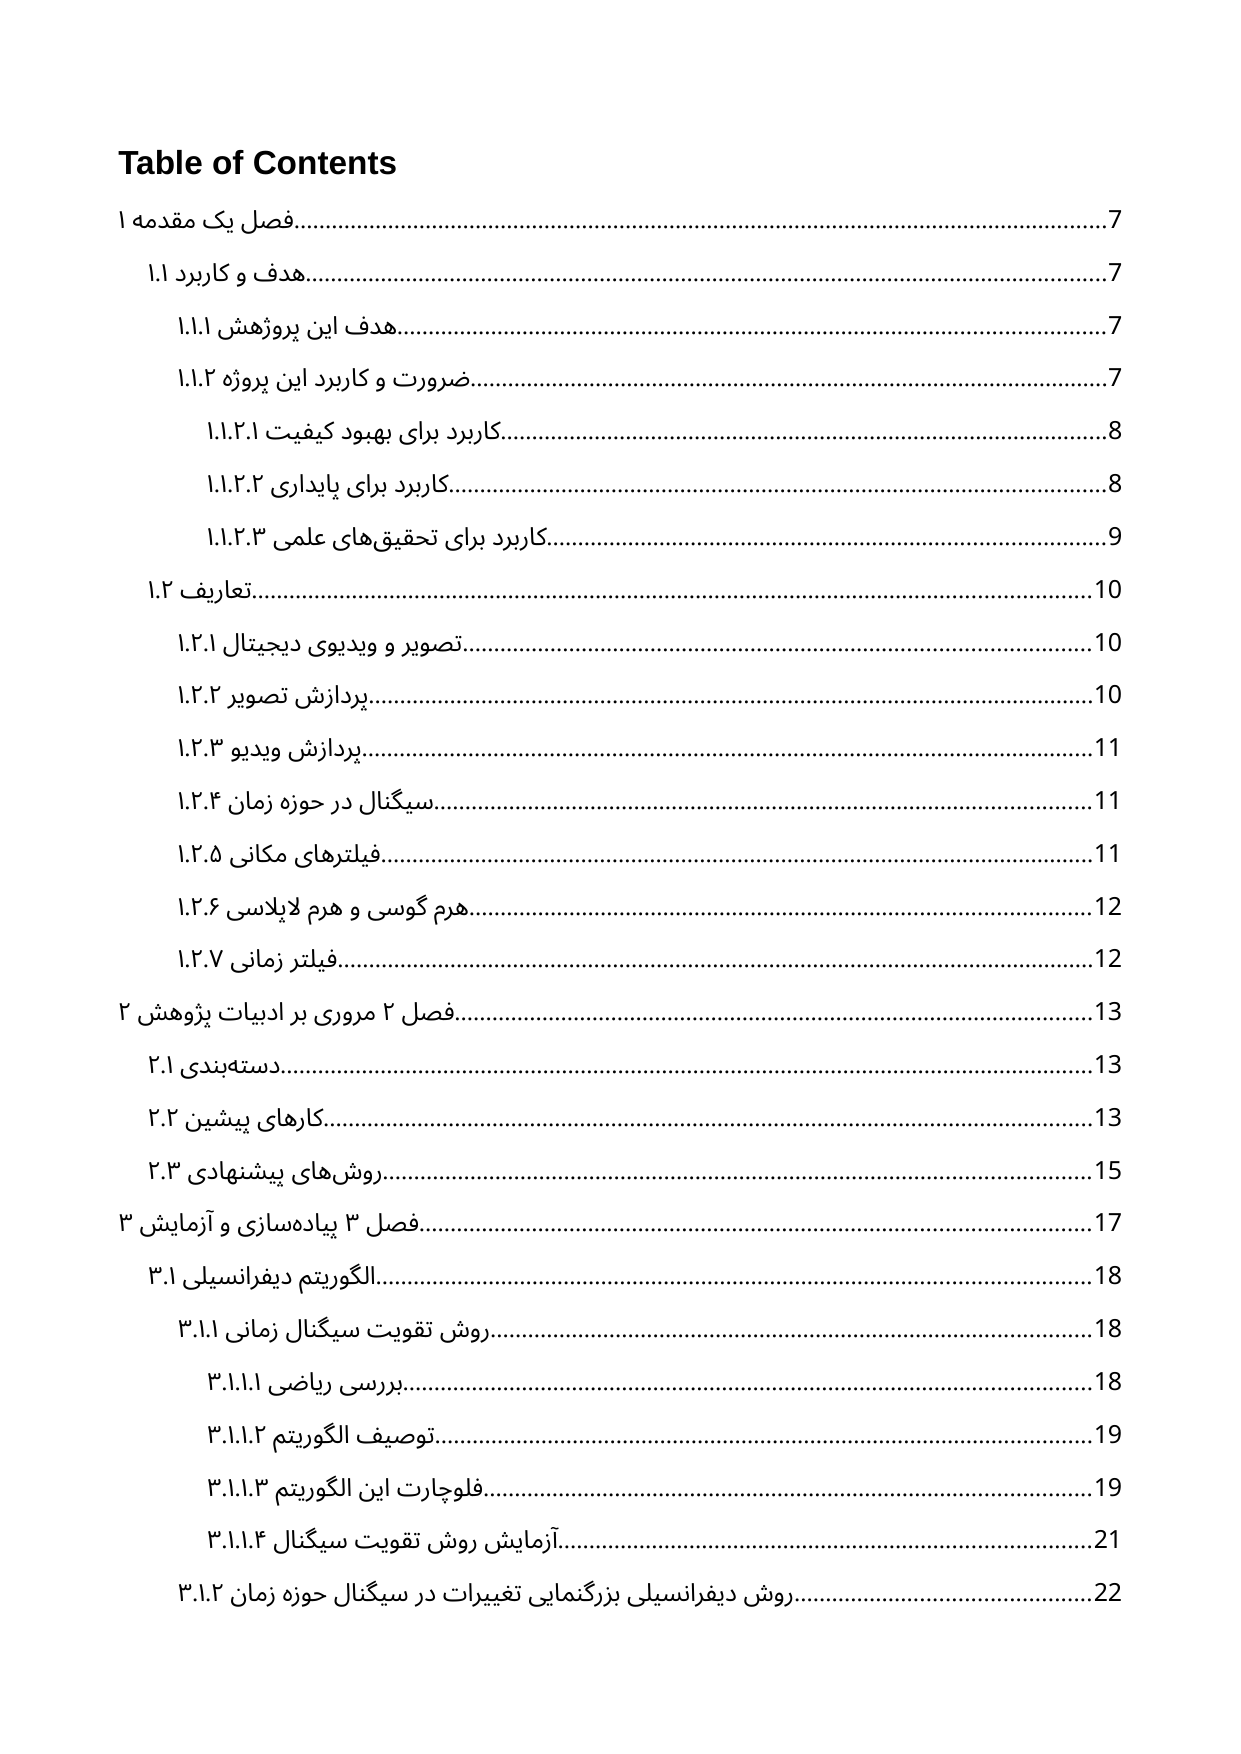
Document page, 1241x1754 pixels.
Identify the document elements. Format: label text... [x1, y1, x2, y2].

text ۳.۱ الگوریتم دیفرانسیلی 18 [148, 1250, 1122, 1303]
text ۳.۱.۱ روش تقویت سیگنال زمانی 18 [177, 1303, 1122, 1356]
text ۳.۱.۱.۴ آزمایش روش تقویت سیگنال 21 [207, 1514, 1122, 1567]
text ۱.۲.۵ فیلترهای مکانی 11 [177, 828, 1122, 881]
text ۳.۱.۱.۱ بررسی ریاضی 18 [207, 1356, 1122, 1409]
text ۱.۲ تعاریف 10 [148, 564, 1122, 617]
text ۱.۱.۲ ضرورت و کاربرد این پروژه 7 [177, 352, 1122, 405]
text ۳.۱.۲ روش دیفرانسیلی بزرگنمایی تغییرات در سیگنال حوزه زمان 22 [177, 1567, 1122, 1620]
text ۱.۱ هدف و کاربرد 7 [148, 247, 1122, 300]
text ۱.۲.۷ فیلتر زمانی 12 [177, 933, 1122, 986]
text ۲ فصل ۲ مروری بر ادبیات پژوهش 13 [118, 986, 1122, 1039]
text ۳ فصل ۳ پیاده‌سازی و آزمایش 17 [118, 1197, 1122, 1250]
text ۱.۲.۳ پردازش ویدیو 11 [177, 722, 1122, 775]
subtitle Table of Contents [118, 143, 1122, 182]
text ۱.۲.۶ هرم گوسی و هرم لاپلاسی 12 [177, 881, 1122, 933]
text ۱.۱.۲.۳ کاربرد برای تحقیق‌های علمی 9 [207, 511, 1122, 564]
text ۱.۲.۱ تصویر و ویدیوی دیجیتال 10 [177, 617, 1122, 669]
text ۱.۱.۱ هدف این پروژهش 7 [177, 300, 1122, 352]
text ۱.۱.۲.۲ کاربرد برای پایداری 8 [207, 458, 1122, 511]
text ۲.۱ دسته‌بندی 13 [148, 1039, 1122, 1092]
text ۱.۱.۲.۱ کاربرد برای بهبود کیفیت 8 [207, 405, 1122, 458]
text ۱ فصل یک مقدمه 7 [118, 194, 1122, 247]
text ۲.۳ روش‌های پیشنهادی 15 [148, 1145, 1122, 1197]
text ۲.۲ کارهای پیشین 13 [148, 1092, 1122, 1145]
text ۱.۲.۲ پردازش تصویر 10 [177, 669, 1122, 722]
text ۳.۱.۱.۳ فلوچارت این الگوریتم 19 [207, 1462, 1122, 1514]
text ۳.۱.۱.۲ توصیف الگوریتم 19 [207, 1409, 1122, 1462]
text ۱.۲.۴ سیگنال در حوزه زمان 11 [177, 775, 1122, 828]
